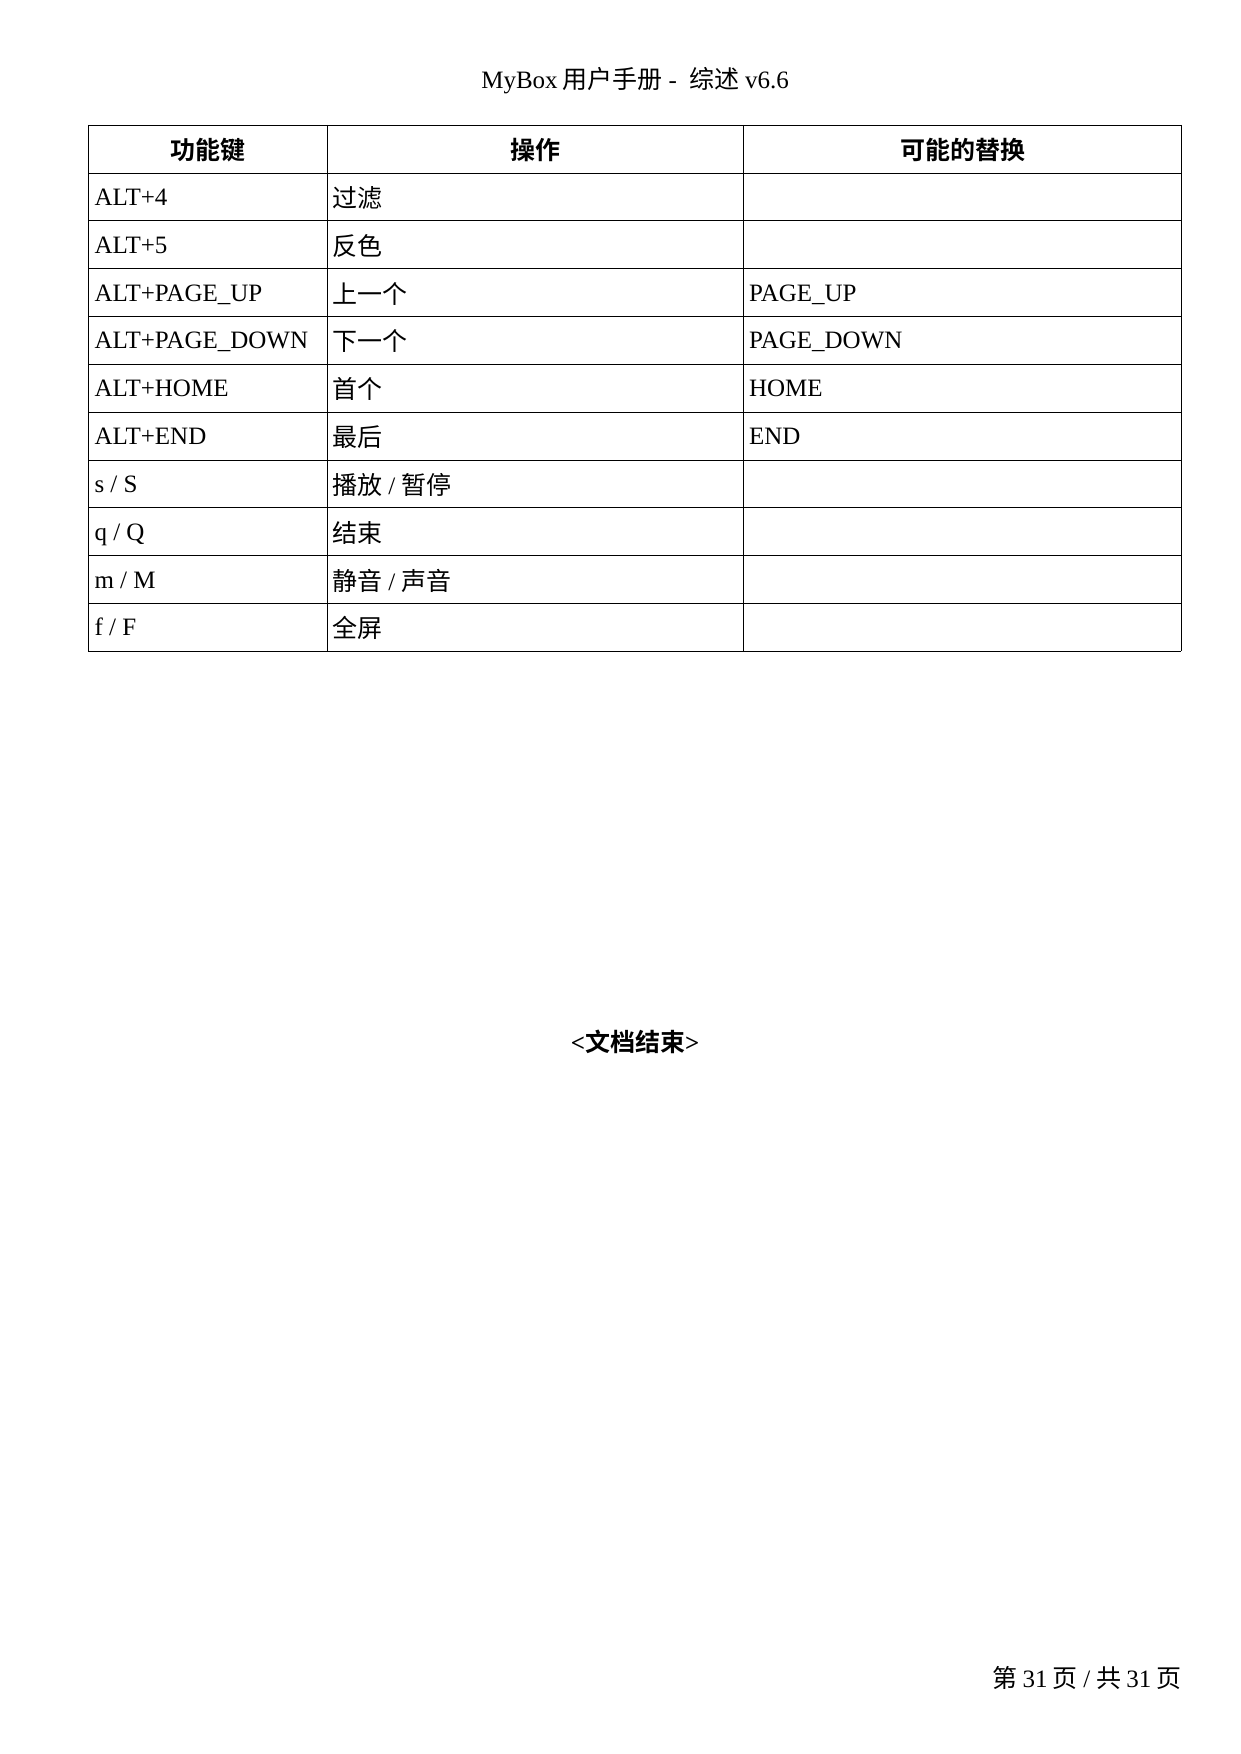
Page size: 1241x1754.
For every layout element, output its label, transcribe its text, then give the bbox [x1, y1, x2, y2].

table_cell PAGE_UP [744, 269, 1181, 316]
table_cell [744, 461, 1181, 507]
table_cell END [744, 413, 1181, 459]
table_cell 反色 [328, 221, 743, 268]
table_cell HOME [744, 365, 1181, 412]
table_cell 上一个 [328, 269, 743, 316]
table_cell 首个 [328, 365, 743, 412]
table_cell [744, 221, 1181, 268]
table_cell 最后 [328, 413, 743, 459]
table_cell PAGE_DOWN [744, 317, 1181, 364]
text <文档结束> [88, 1022, 1181, 1058]
table_cell ALT+END [89, 413, 327, 459]
table_cell f / F [89, 604, 327, 651]
table_cell ALT+PAGE_UP [89, 269, 327, 316]
table_cell [744, 604, 1181, 651]
table_cell q / Q [89, 508, 327, 555]
table_cell 静音 / 声音 [328, 556, 743, 603]
table_cell ALT+5 [89, 221, 327, 268]
table_cell [744, 556, 1181, 603]
table_cell 过滤 [328, 174, 743, 220]
table_cell ALT+HOME [89, 365, 327, 412]
table_cell [744, 174, 1181, 220]
table_header 可能的替换 [744, 126, 1181, 173]
table_header 功能键 [89, 126, 327, 173]
table_cell 播放 / 暂停 [328, 461, 743, 507]
table_header 操作 [328, 126, 743, 173]
table_cell ALT+PAGE_DOWN [89, 317, 327, 364]
table_cell 结束 [328, 508, 743, 555]
table_cell [744, 508, 1181, 555]
table_cell s / S [89, 461, 327, 507]
table_cell m / M [89, 556, 327, 603]
table_cell 下一个 [328, 317, 743, 364]
table_cell ALT+4 [89, 174, 327, 220]
table_cell 全屏 [328, 604, 743, 651]
